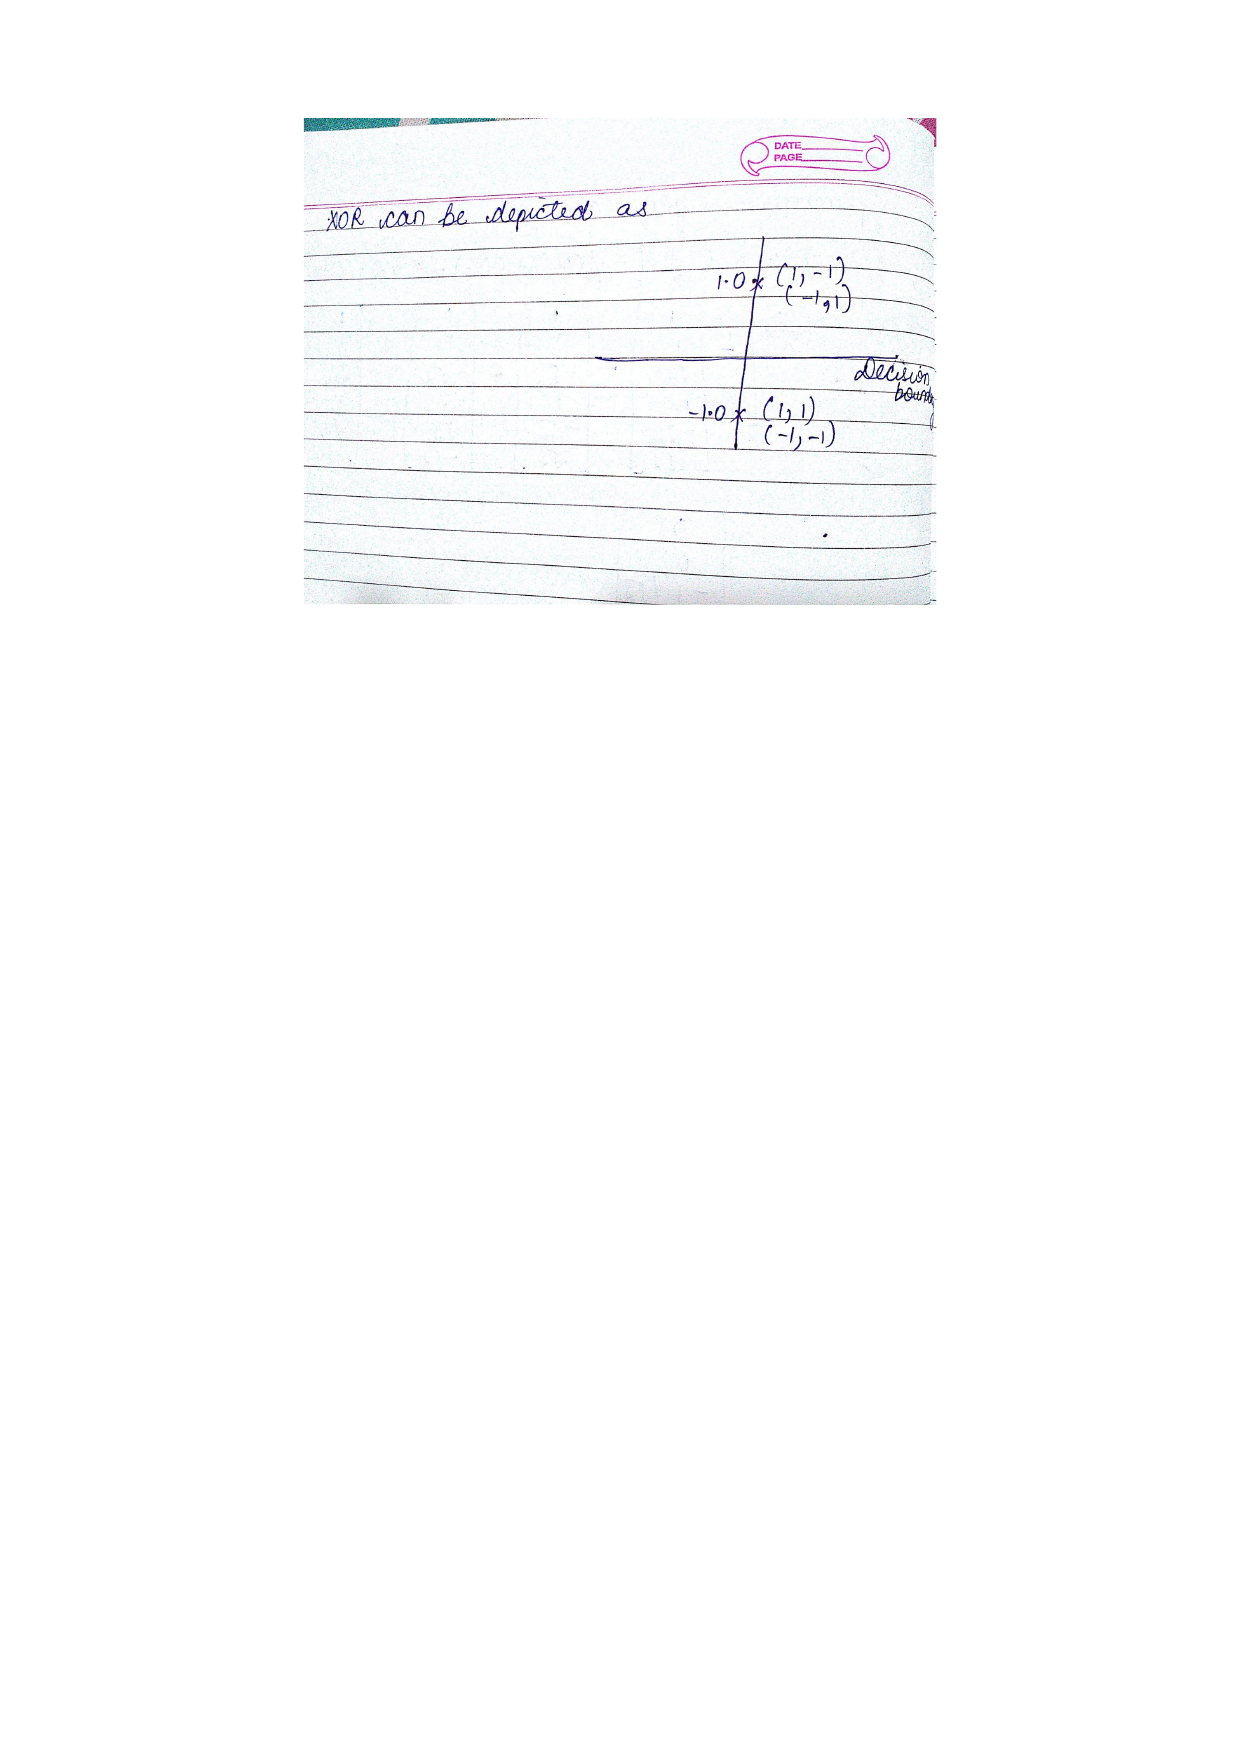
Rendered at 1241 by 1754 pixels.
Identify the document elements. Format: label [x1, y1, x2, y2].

picture [303, 118, 937, 605]
